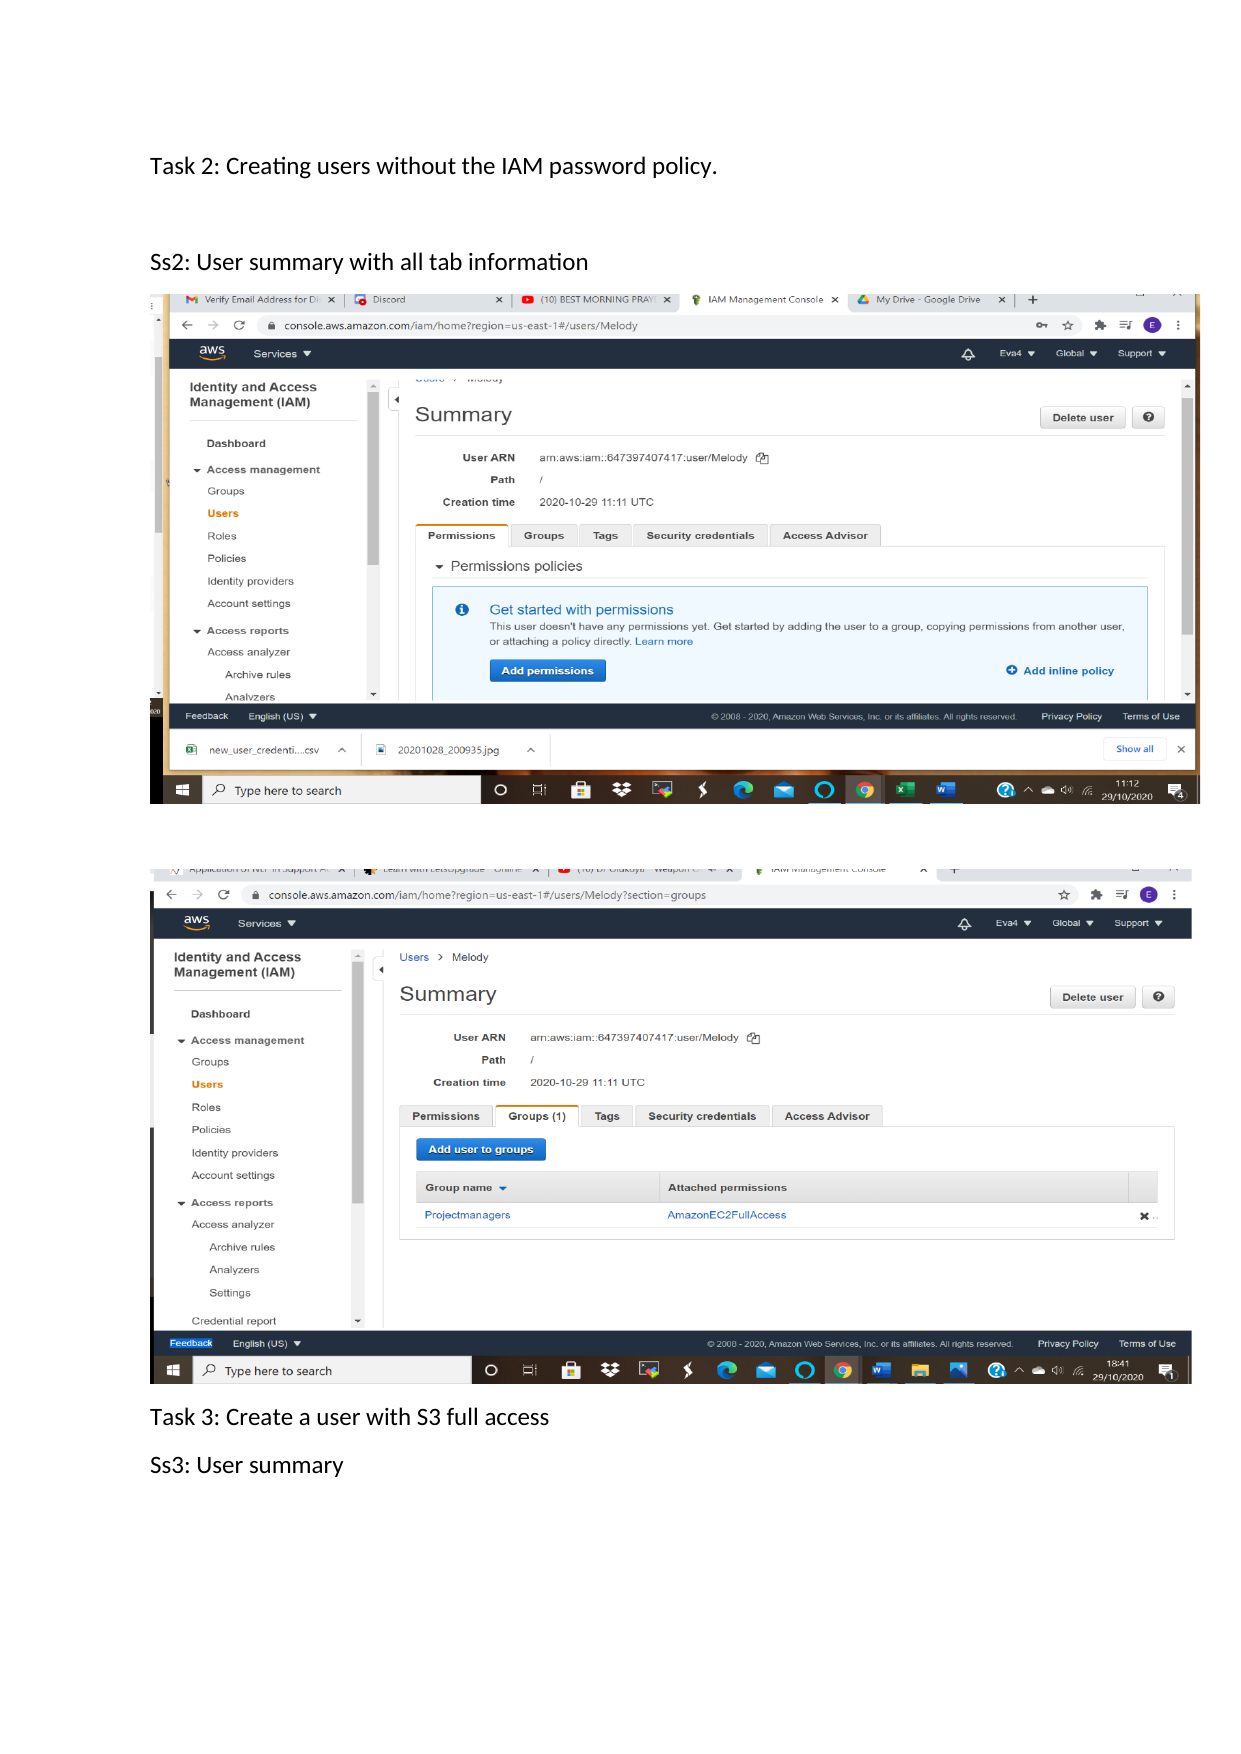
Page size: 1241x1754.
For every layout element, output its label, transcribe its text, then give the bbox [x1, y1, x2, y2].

text Ss3: User summary [150, 1449, 1090, 1479]
text Ss2: User summary with all tab information [150, 246, 1090, 277]
text Task 2: Creating users without the IAM password policy. [150, 150, 1090, 181]
text Task 3: Create a user with S3 full access [150, 1401, 1090, 1431]
